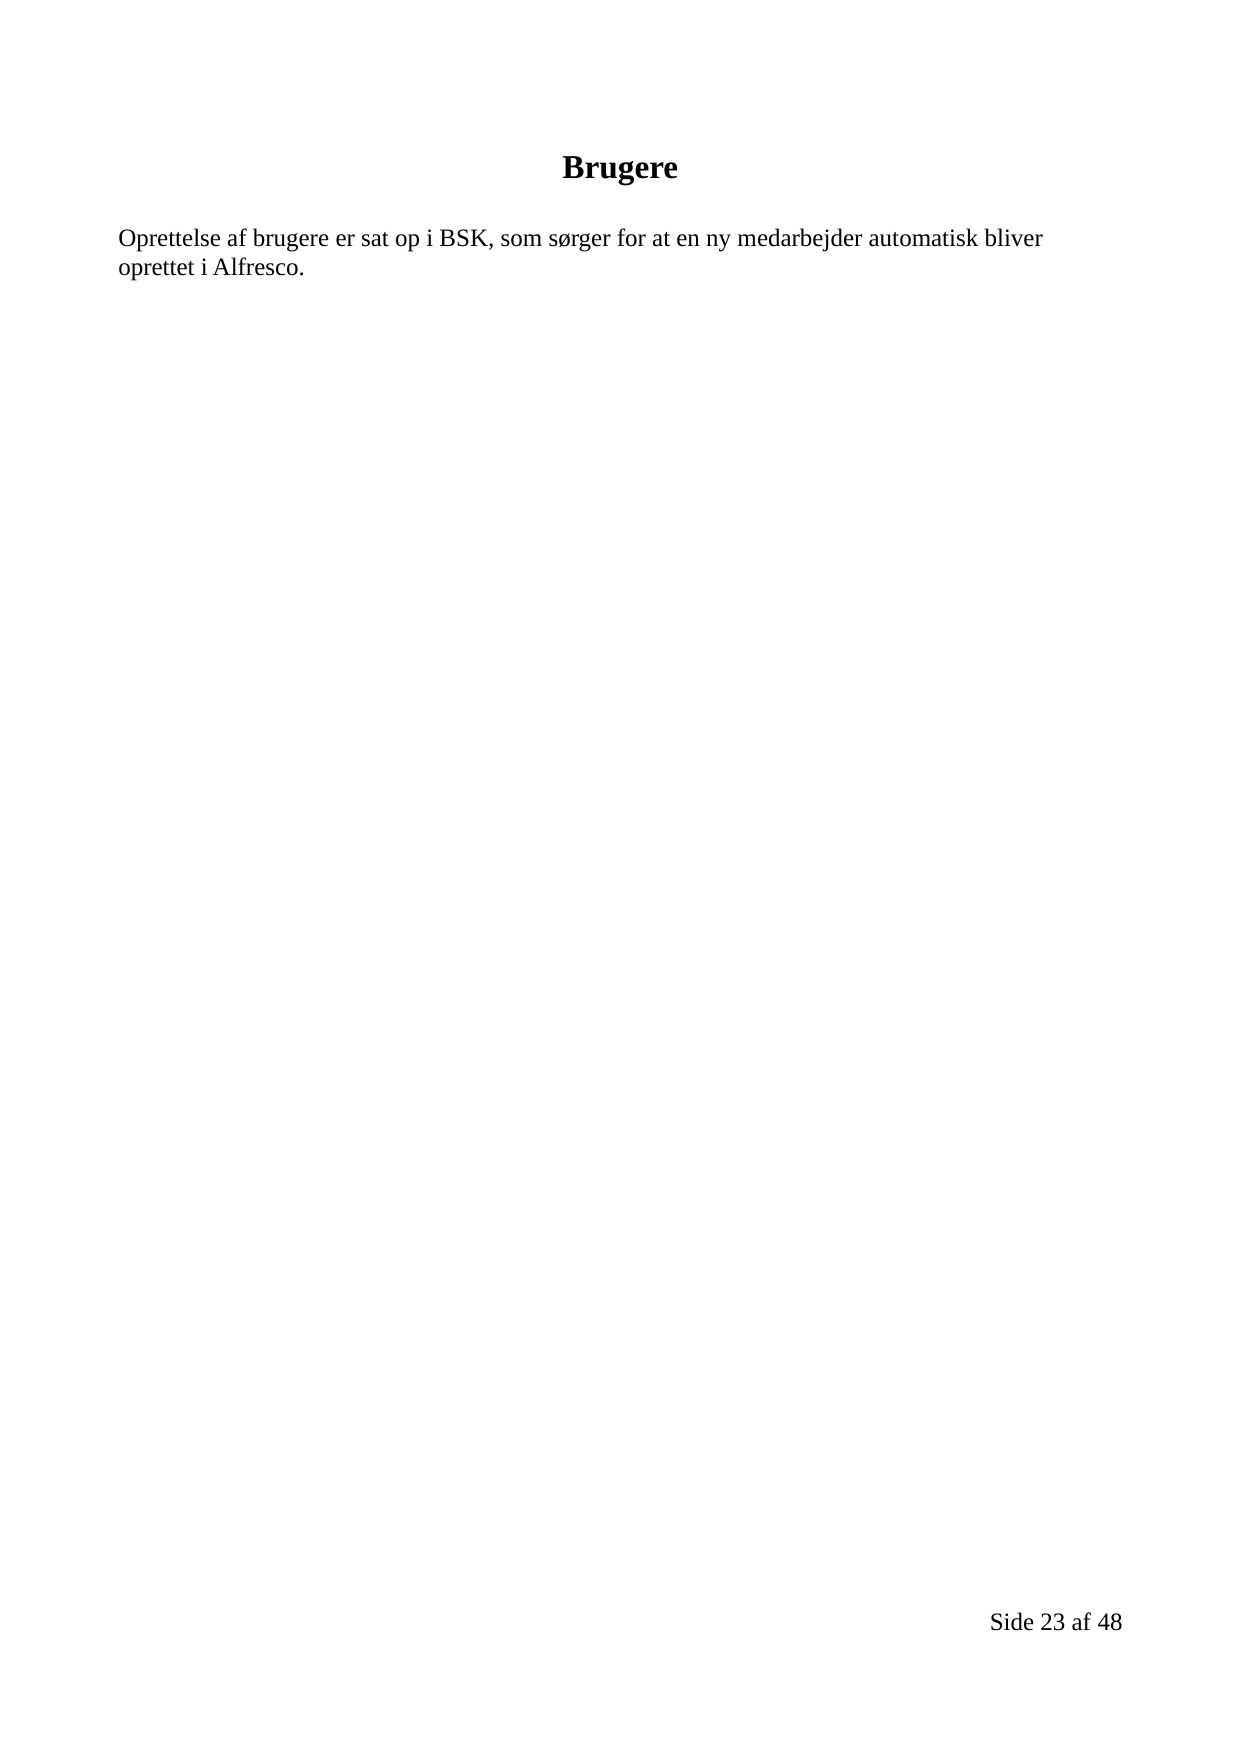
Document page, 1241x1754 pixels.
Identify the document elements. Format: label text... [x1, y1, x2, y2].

subtitle Brugere [118, 147, 1122, 185]
text Oprettelse af brugere er sat op i BSK, som sørger for at en ny medarbejder automatisk bliver oprettet i Alfresco. [118, 223, 1122, 281]
